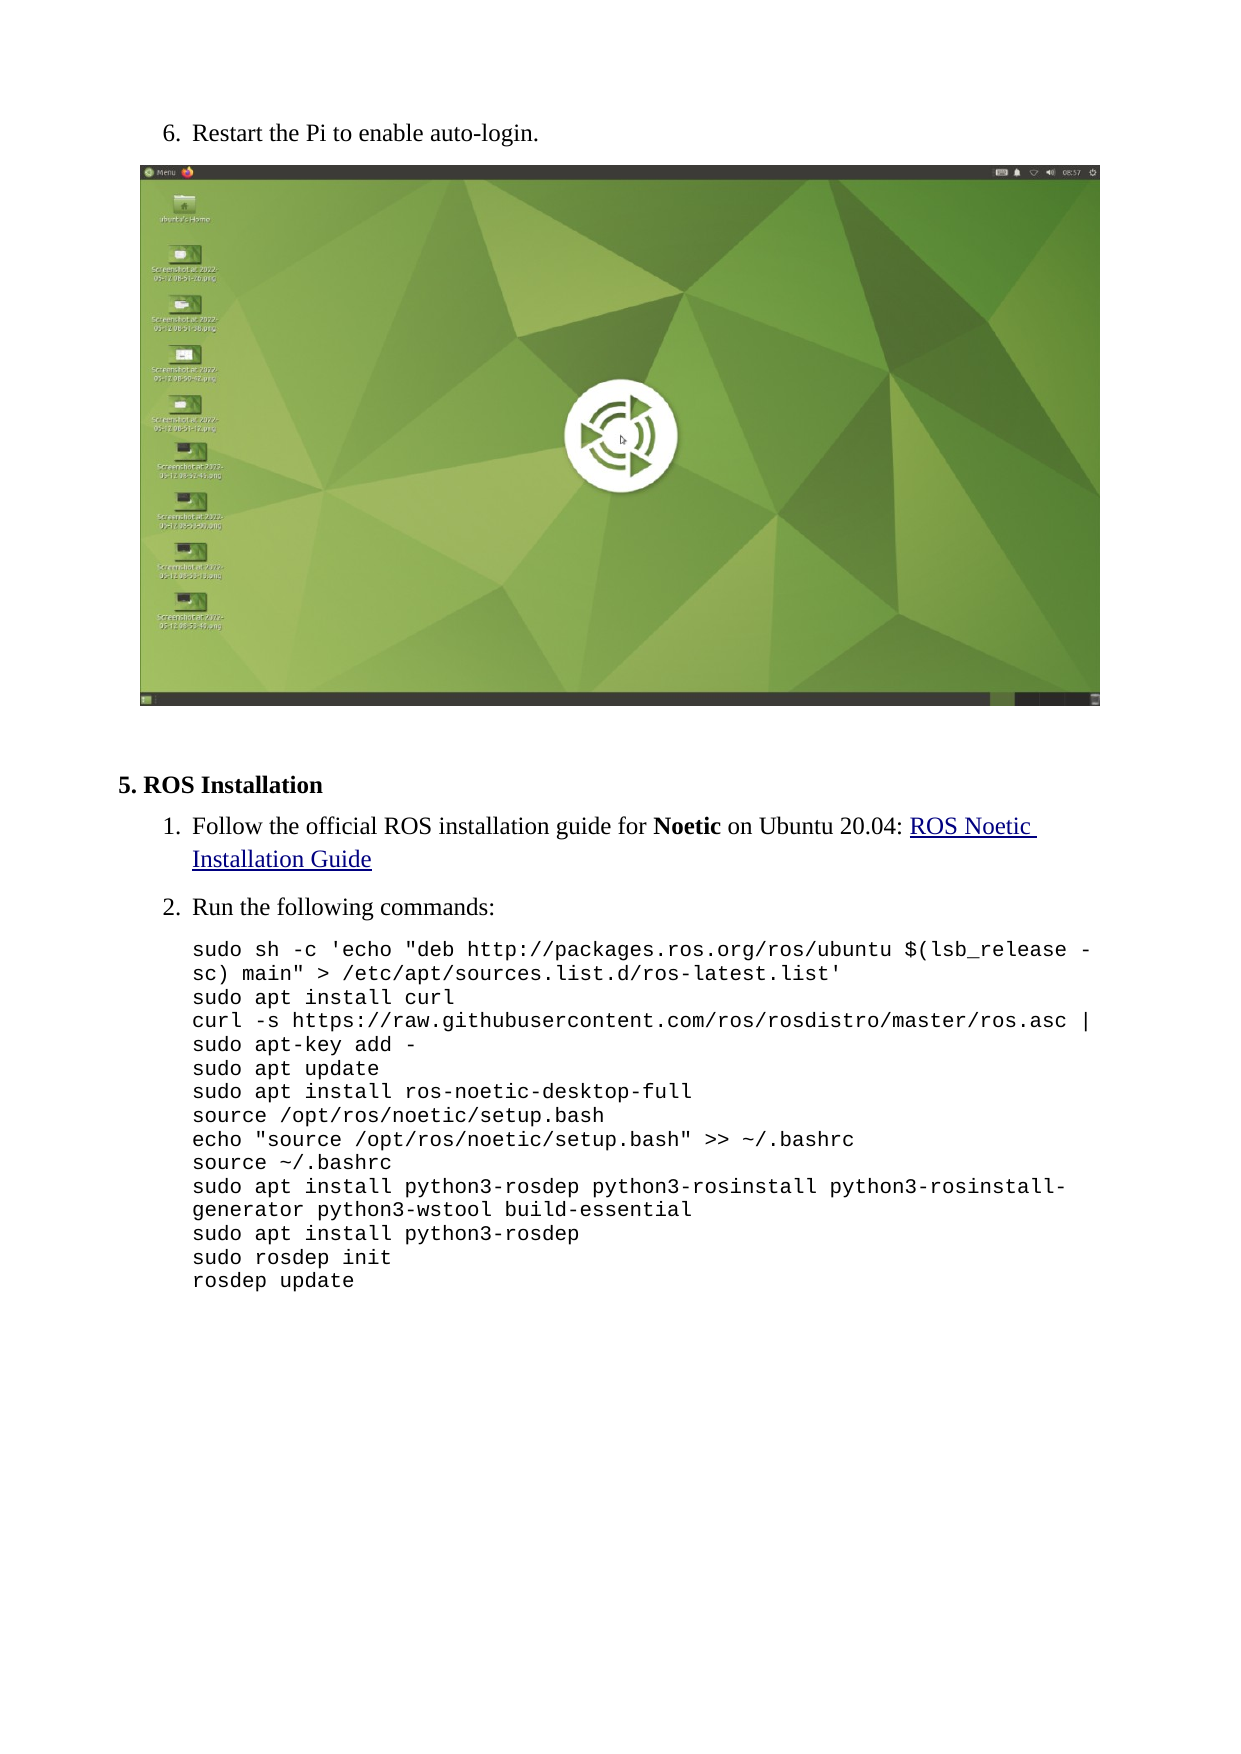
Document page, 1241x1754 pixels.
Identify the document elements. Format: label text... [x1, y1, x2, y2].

list source ~/.bashrc [162, 1152, 1122, 1176]
list curl -s https://raw.githubusercontent.com/ros/rosdistro/master/ros.asc | sudo apt-key add - [162, 1010, 1122, 1058]
list sudo apt install python3-rosdep [162, 1223, 1122, 1247]
list sudo rosdep init [162, 1247, 1122, 1270]
list echo "source /opt/ros/noetic/setup.bash" >> ~/.bashrc [162, 1128, 1122, 1152]
list sudo apt install curl [162, 987, 1122, 1010]
list Follow the official ROS installation guide for Noetic on Ubuntu 20.04: ROS Noetic Installation Guide [162, 811, 1122, 873]
list sudo apt update [162, 1058, 1122, 1081]
list sudo apt install python3-rosdep python3-rosinstall python3-rosinstall-generator python3-wstool build-essential [162, 1176, 1122, 1223]
picture [140, 165, 1100, 706]
list rosdep update [162, 1270, 1122, 1294]
list Restart the Pi to enable auto-login. [162, 118, 1122, 147]
list sudo sh -c 'echo "deb http://packages.ros.org/ros/ubuntu $(lsb_release -sc) main" > /etc/apt/sources.list.d/ros-latest.list' [162, 939, 1122, 987]
list sudo apt install ros-noetic-desktop-full [162, 1081, 1122, 1105]
list source /opt/ros/noetic/setup.bash [162, 1105, 1122, 1128]
subtitle 5. ROS Installation [118, 770, 1122, 799]
list Run the following commands: [162, 892, 1122, 921]
